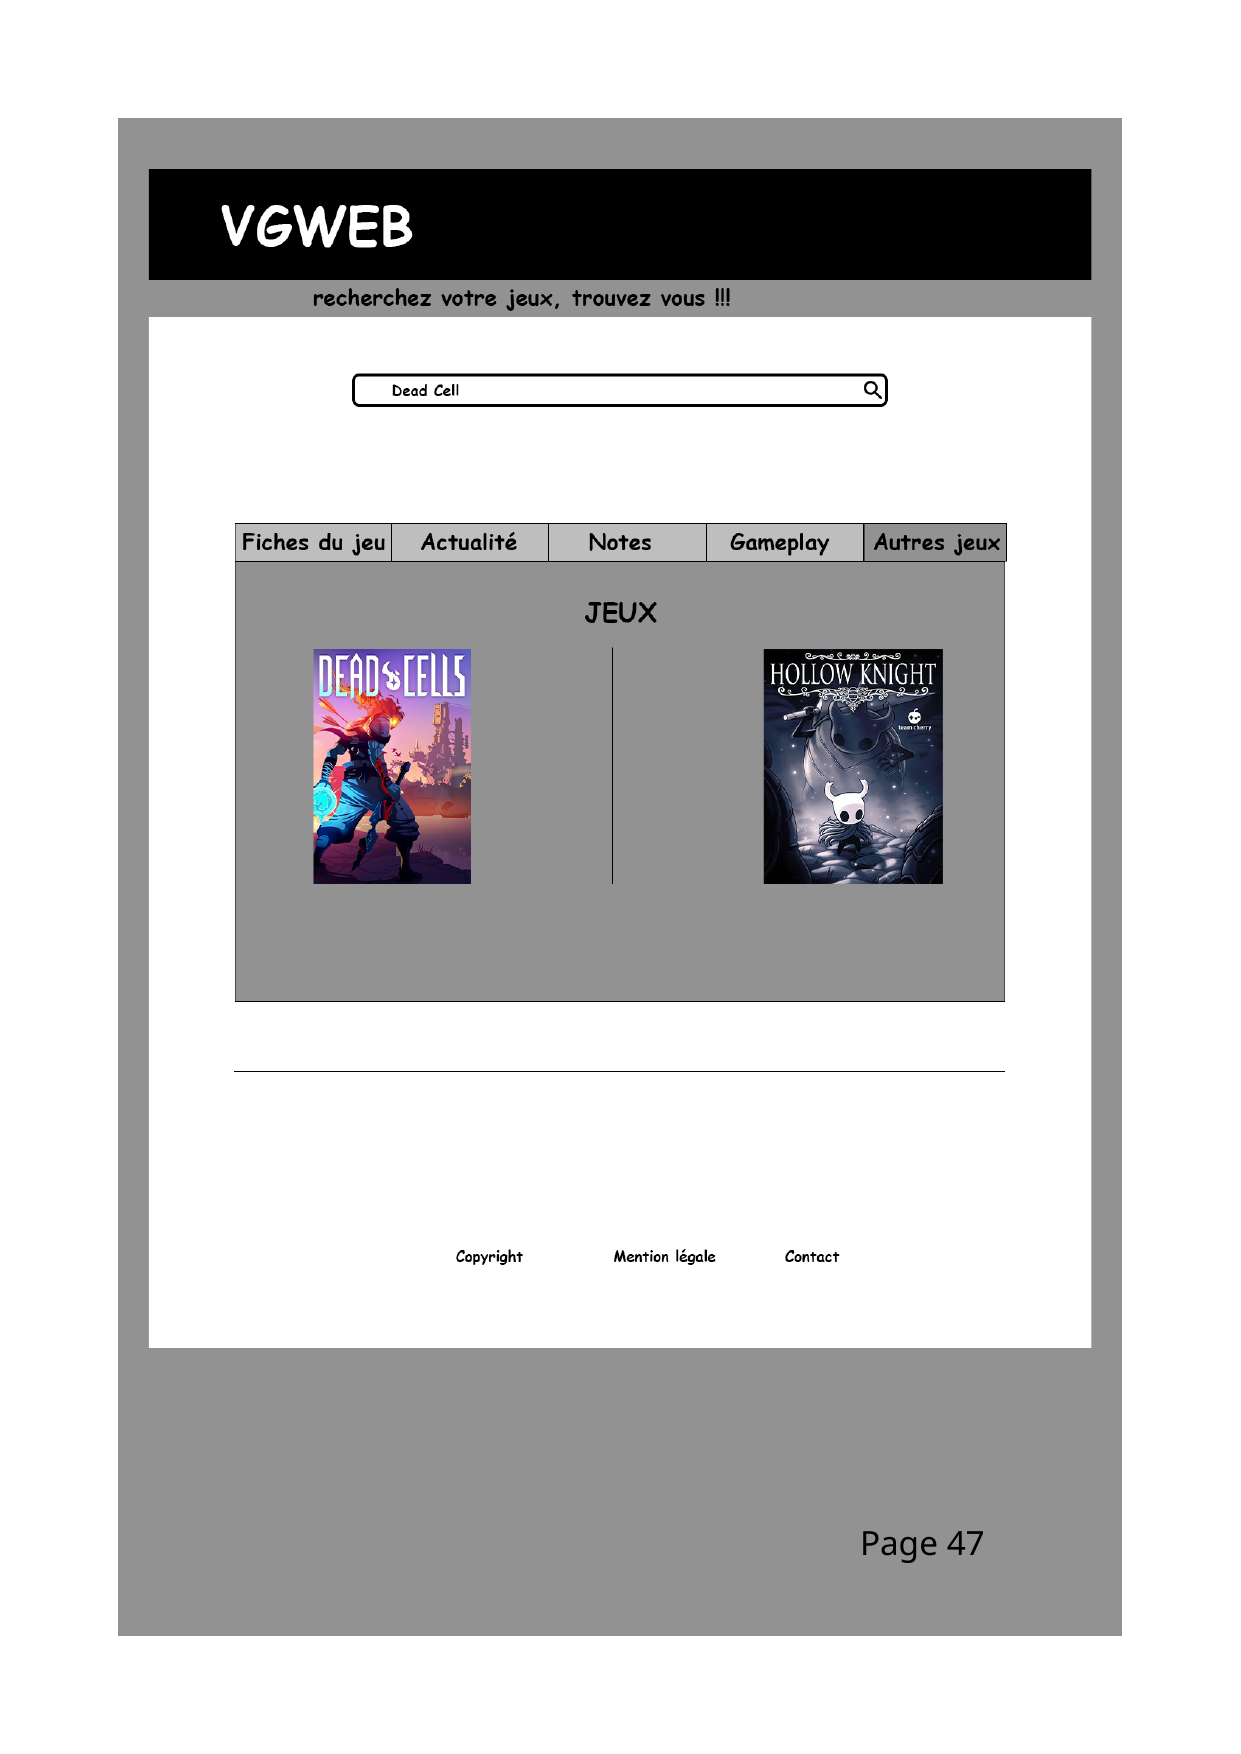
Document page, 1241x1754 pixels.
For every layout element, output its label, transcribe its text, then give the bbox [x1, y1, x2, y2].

text Page 47 [118, 1515, 1122, 1566]
picture [148, 169, 1092, 1348]
